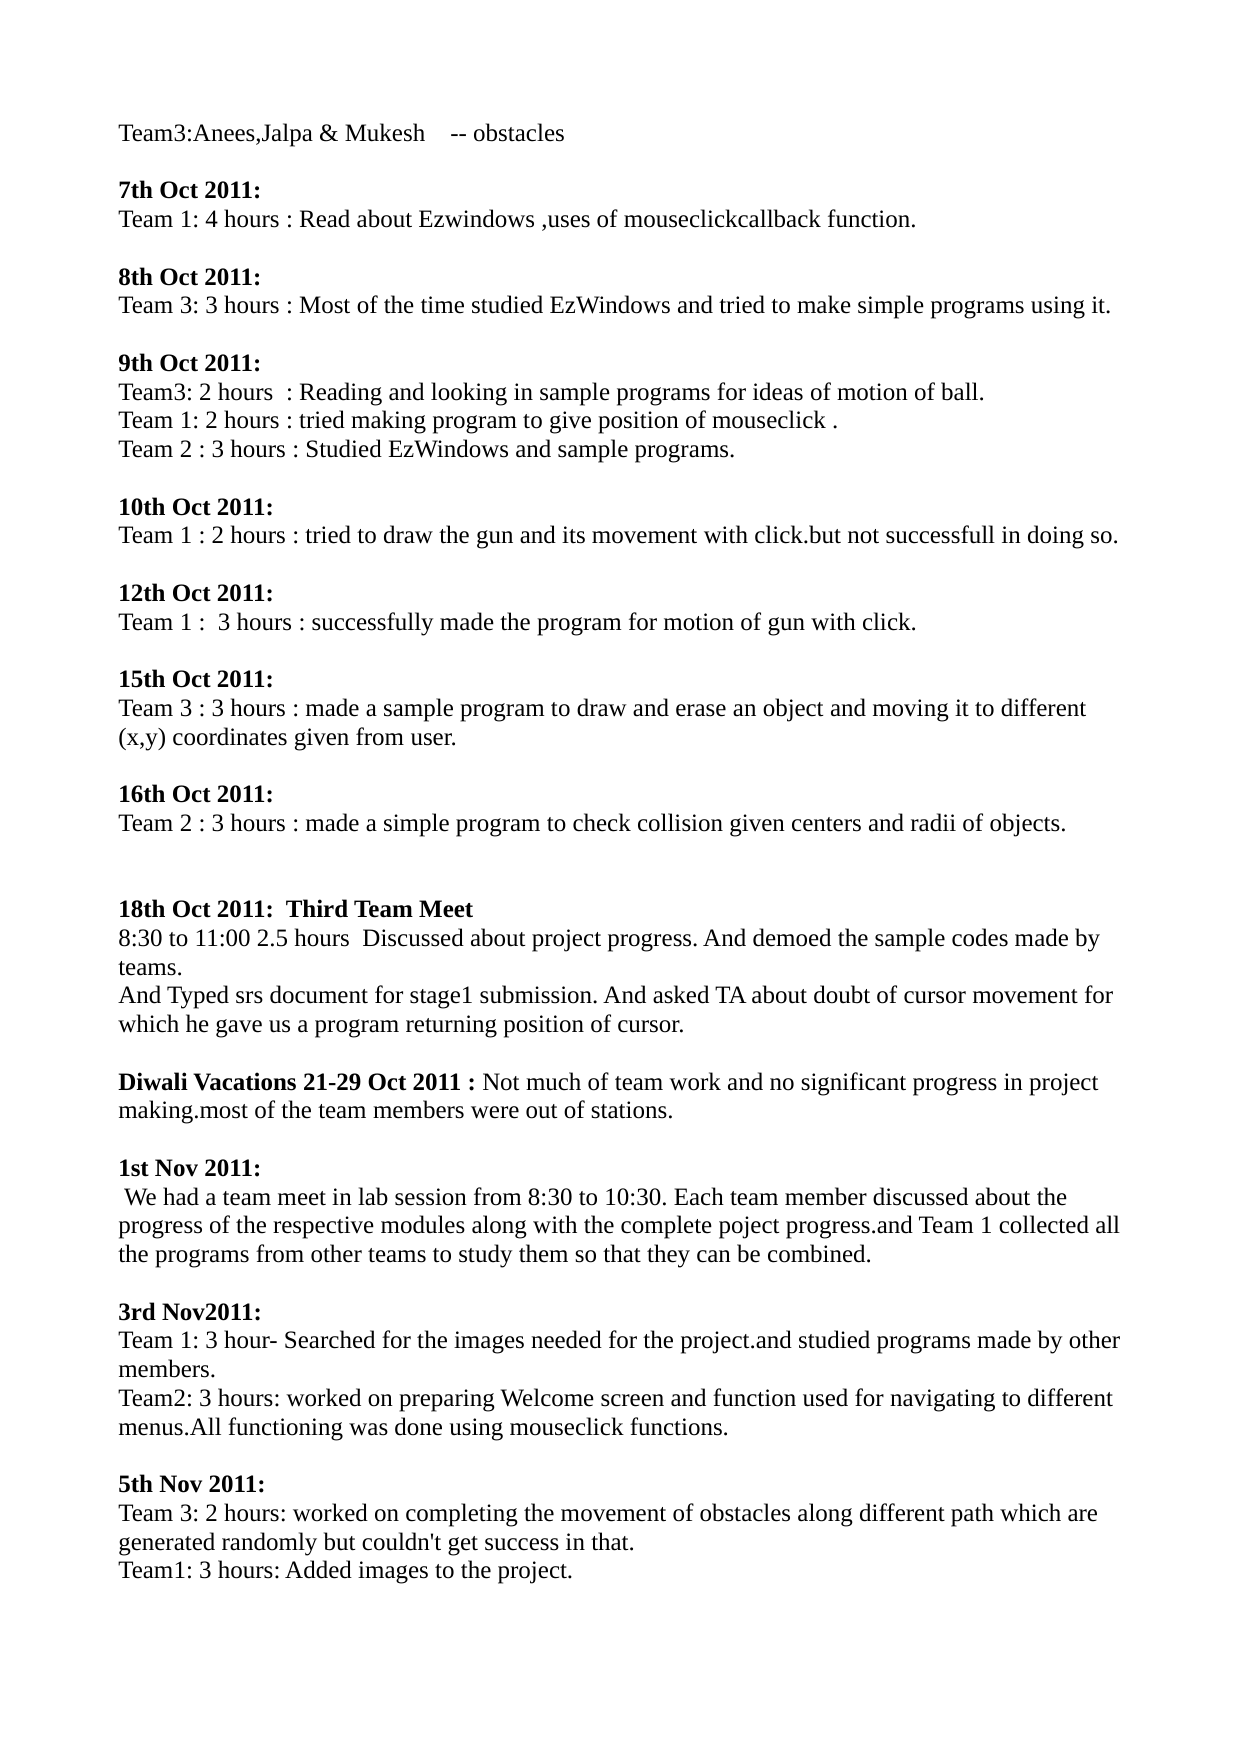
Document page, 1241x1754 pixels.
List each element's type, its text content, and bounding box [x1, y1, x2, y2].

text 7th Oct 2011: [118, 176, 1122, 204]
text Team3:Anees,Jalpa & Mukesh -- obstacles [118, 118, 1122, 147]
text We had a team meet in lab session from 8:30 to 10:30. Each team member discussed about the progress of the respective modules along with the complete poject progress.and Team 1 collected all the programs from other teams to study them so that they can be combined. [118, 1182, 1122, 1268]
text 15th Oct 2011: [118, 664, 1122, 693]
text 9th Oct 2011: [118, 348, 1122, 377]
text Team 2 : 3 hours : made a simple program to check collision given centers and radii of objects. [118, 808, 1122, 837]
text 16th Oct 2011: [118, 779, 1122, 808]
text 1st Nov 2011: [118, 1153, 1122, 1182]
text Team 3: 3 hours : Most of the time studied EzWindows and tried to make simple programs using it. [118, 291, 1122, 319]
text Team 2 : 3 hours : Studied EzWindows and sample programs. [118, 434, 1122, 463]
text 3rd Nov2011: [118, 1297, 1122, 1326]
text Team 3 : 3 hours : made a sample program to draw and erase an object and moving it to different (x,y) coordinates given from user. [118, 693, 1122, 751]
text 5th Nov 2011: [118, 1469, 1122, 1498]
text Diwali Vacations 21-29 Oct 2011 : Not much of team work and no significant progress in project making.most of the team members were out of stations. [118, 1067, 1122, 1124]
text Team2: 3 hours: worked on preparing Welcome screen and function used for navigating to different menus.All functioning was done using mouseclick functions. [118, 1383, 1122, 1441]
text Team 3: 2 hours: worked on completing the movement of obstacles along different path which are generated randomly but couldn't get success in that. [118, 1498, 1122, 1556]
text 12th Oct 2011: [118, 578, 1122, 607]
text 8:30 to 11:00 2.5 hours Discussed about project progress. And demoed the sample codes made by teams. [118, 923, 1122, 981]
text And Typed srs document for stage1 submission. And asked TA about doubt of cursor movement for which he gave us a program returning position of cursor. [118, 981, 1122, 1038]
text Team3: 2 hours : Reading and looking in sample programs for ideas of motion of ball. [118, 377, 1122, 406]
text Team 1: 3 hour- Searched for the images needed for the project.and studied programs made by other members. [118, 1326, 1122, 1383]
text Team 1: 2 hours : tried making program to give position of mouseclick . [118, 406, 1122, 434]
text Team 1 : 2 hours : tried to draw the gun and its movement with click.but not successfull in doing so. [118, 521, 1122, 549]
text 8th Oct 2011: [118, 262, 1122, 291]
text Team1: 3 hours: Added images to the project. [118, 1556, 1122, 1584]
text 18th Oct 2011: Third Team Meet [118, 894, 1122, 923]
text 10th Oct 2011: [118, 492, 1122, 521]
text Team 1: 4 hours : Read about Ezwindows ,uses of mouseclickcallback function. [118, 204, 1122, 233]
text Team 1 : 3 hours : successfully made the program for motion of gun with click. [118, 607, 1122, 636]
